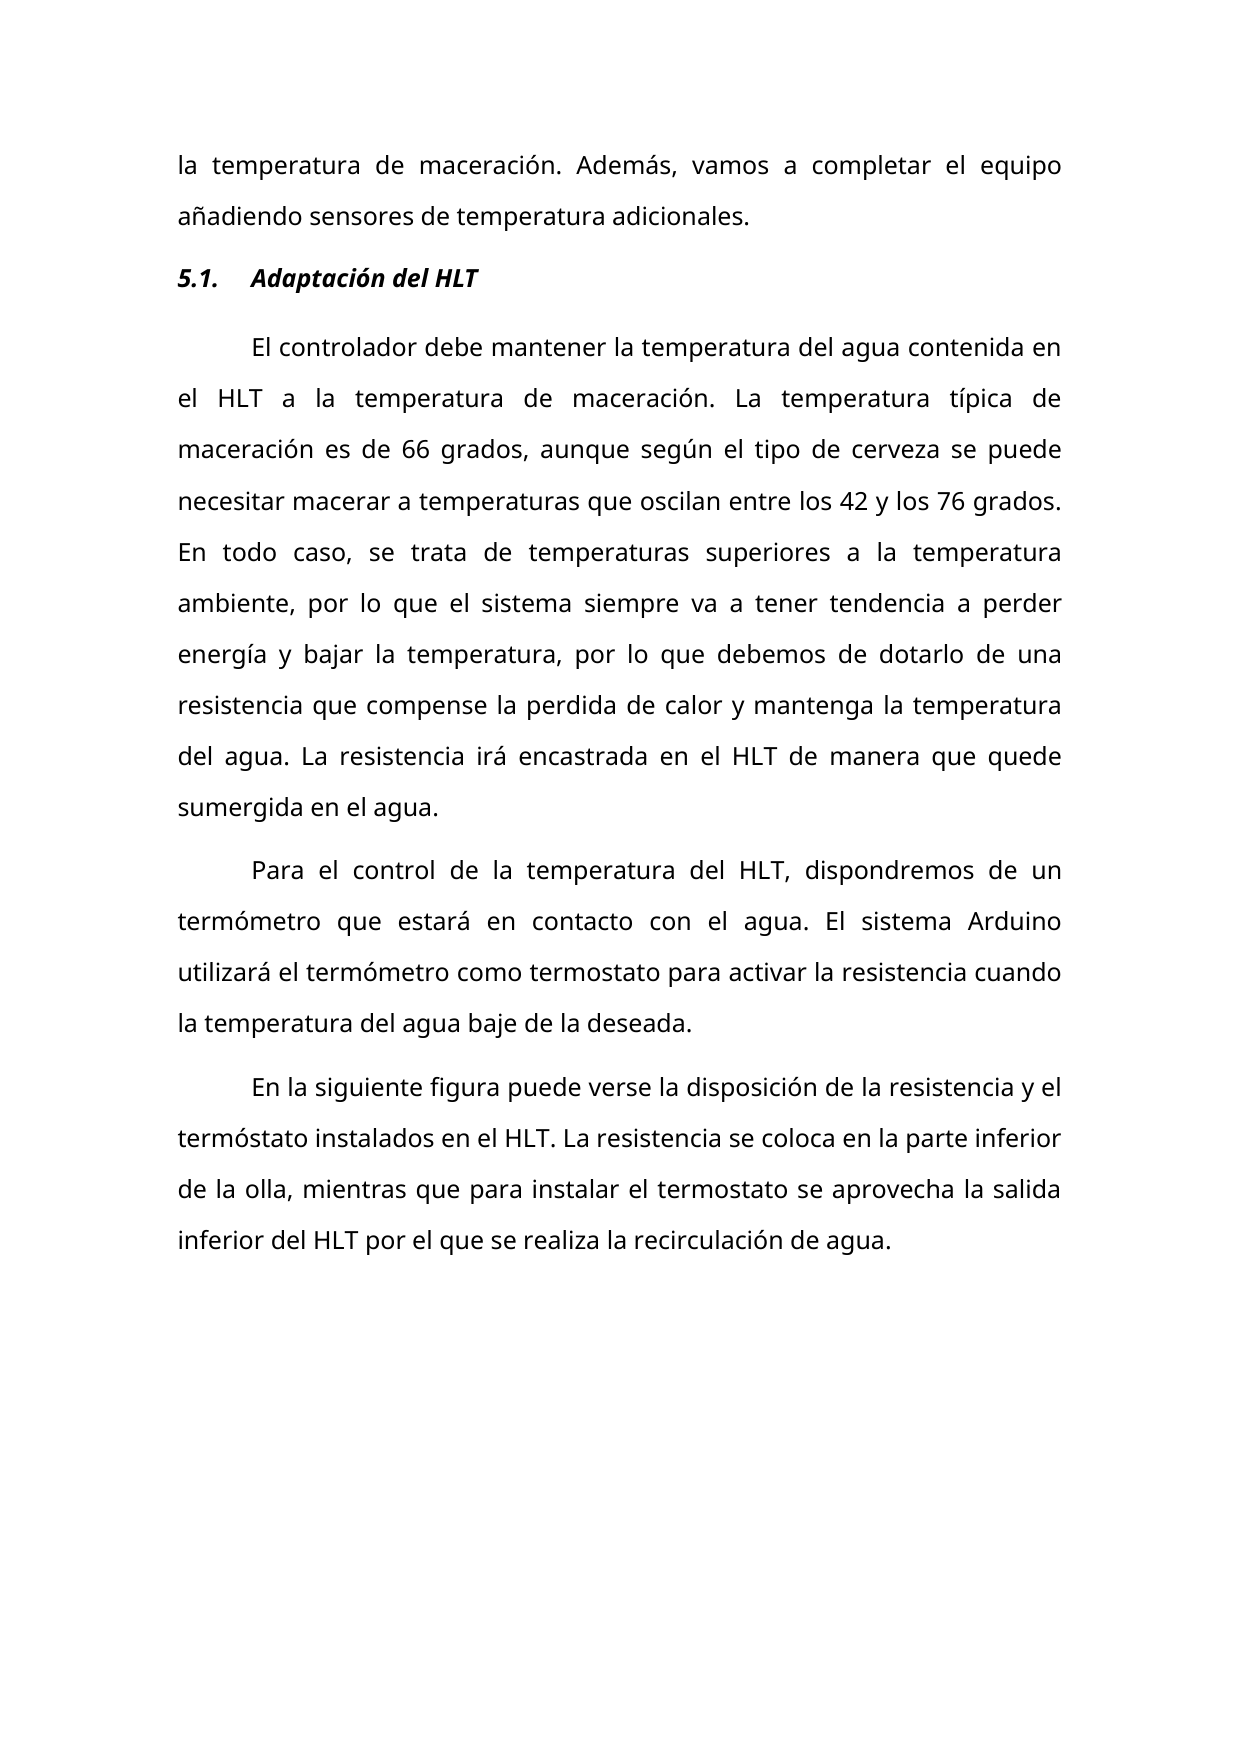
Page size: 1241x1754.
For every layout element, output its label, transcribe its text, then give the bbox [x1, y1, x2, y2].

text Para el control de la temperatura del HLT, dispondremos de un termómetro que estará en contacto con el agua. El sistema Arduino utilizará el termómetro como termostato para activar la resistencia cuando la temperatura del agua baje de la deseada. [177, 853, 1063, 1040]
subtitle Adaptación del HLT [177, 260, 1063, 294]
text la temperatura de maceración. Además, vamos a completar el equipo añadiendo sensores de temperatura adicionales. [177, 148, 1063, 233]
text En la siguiente figura puede verse la disposición de la resistencia y el termóstato instalados en el HLT. La resistencia se coloca en la parte inferior de la olla, mientras que para instalar el termostato se aprovecha la salida inferior del HLT por el que se realiza la recirculación de agua. [177, 1069, 1063, 1257]
text El controlador debe mantener la temperatura del agua contenida en el HLT a la temperatura de maceración. La temperatura típica de maceración es de 66 grados, aunque según el tipo de cerveza se puede necesitar macerar a temperaturas que oscilan entre los 42 y los 76 grados. En todo caso, se trata de temperaturas superiores a la temperatura ambiente, por lo que el sistema siempre va a tener tendencia a perder energía y bajar la temperatura, por lo que debemos de dotarlo de una resistencia que compense la perdida de calor y mantenga la temperatura del agua. La resistencia irá encastrada en el HLT de manera que quede sumergida en el agua. [177, 330, 1063, 823]
